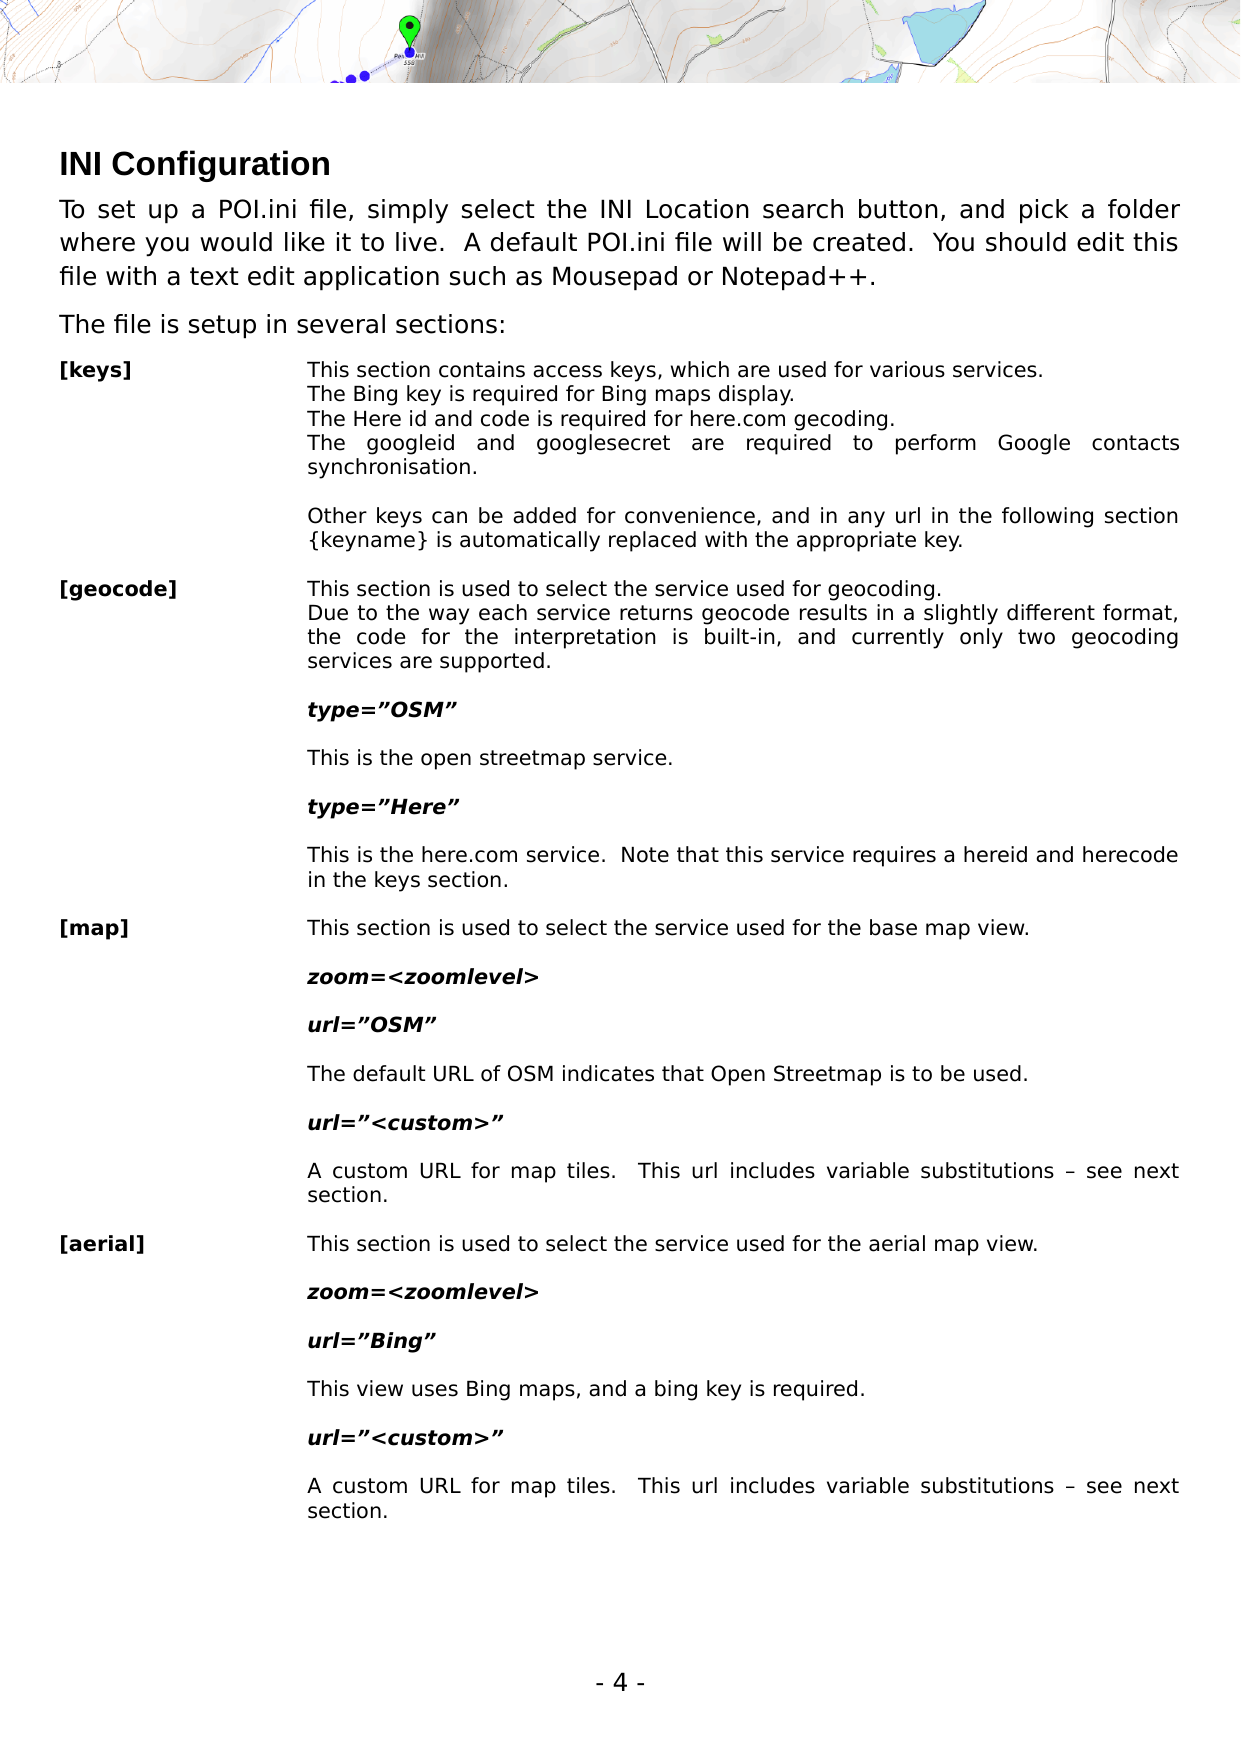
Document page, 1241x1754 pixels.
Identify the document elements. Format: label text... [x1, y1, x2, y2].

table_cell [aerial] [59, 1232, 307, 1547]
picture [0, 0, 1241, 83]
text The file is setup in several sections: [59, 310, 1181, 339]
table_header This section contains access keys, which are used for various services. The Bing key is required for Bing maps display. The Here id and code is required for here.com gecoding. The googleid and googlesecret are required to perform Google contacts synchronisation. Other keys can be added for convenience, and in any url in the following section {keyname} is automatically replaced with the appropriate key. [307, 358, 1181, 577]
table_cell This section is used to select the service used for geocoding. Due to the way each service returns geocode results in a slightly different format, the code for the interpretation is built-in, and currently only two geocoding services are supported. type=”OSM” This is the open streetmap service. type=”Here” This is the here.com service. Note that this service requires a hereid and herecode in the keys section. [307, 577, 1181, 916]
table_cell This section is used to select the service used for the base map view. zoom=<zoomlevel> url=”OSM” The default URL of OSM indicates that Open Streetmap is to be used. url=”<custom>” A custom URL for map tiles. This url includes variable substitutions – see next section. [307, 916, 1181, 1232]
table_cell [map] [59, 916, 307, 1232]
table_cell This section is used to select the service used for the aerial map view. zoom=<zoomlevel> url=”Bing” This view uses Bing maps, and a bing key is required. url=”<custom>” A custom URL for map tiles. This url includes variable substitutions – see next section. [307, 1232, 1181, 1547]
subtitle INI Configuration [59, 144, 1181, 182]
table_cell [geocode] [59, 577, 307, 916]
text To set up a POI.ini file, simply select the INI Location search button, and pick a folder where you would like it to live. A default POI.ini file will be created. You should edit this file with a text edit application such as Mousepad or Notepad++. [59, 195, 1181, 291]
table_header [keys] [59, 358, 307, 577]
